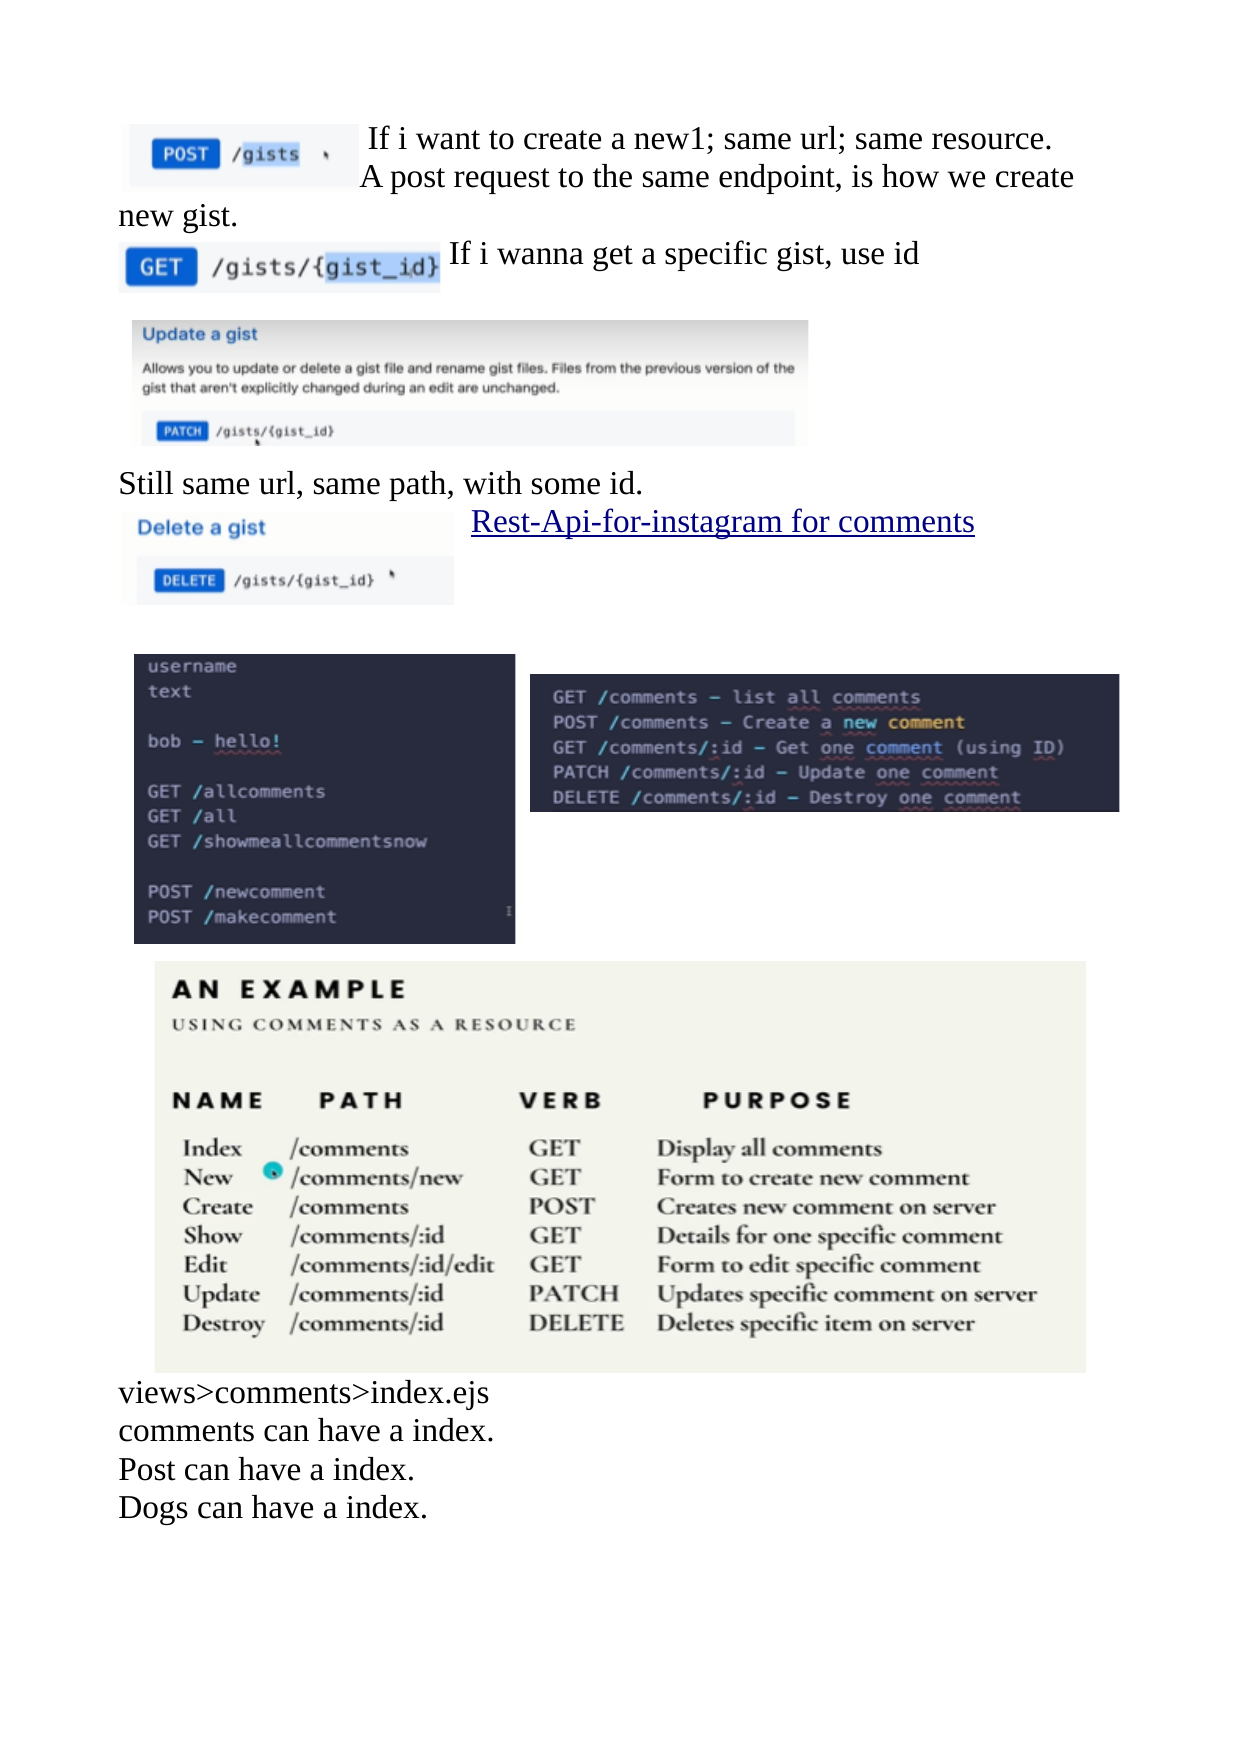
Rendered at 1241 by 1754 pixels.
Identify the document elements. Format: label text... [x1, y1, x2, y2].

text If i want to create a new1; same url; same resource. [118, 118, 1122, 156]
picture [131, 320, 809, 446]
picture [121, 124, 360, 192]
text Still same url, same path, with some id. [118, 463, 1122, 501]
picture [118, 242, 441, 293]
picture [121, 512, 454, 605]
picture [530, 674, 1120, 812]
text Post can have a index. [118, 1449, 1122, 1487]
text A post request to the same endpoint, is how we create new gist. [118, 156, 1122, 233]
picture [134, 654, 516, 944]
text views>comments>index.ejs [118, 961, 1122, 1411]
text Rest-Api-for-instagram for comments [118, 501, 1122, 540]
text If i wanna get a specific gist, use id [118, 233, 1122, 271]
picture [154, 961, 1086, 1373]
text comments can have a index. [118, 1411, 1122, 1449]
text Dogs can have a index. [118, 1487, 1122, 1526]
